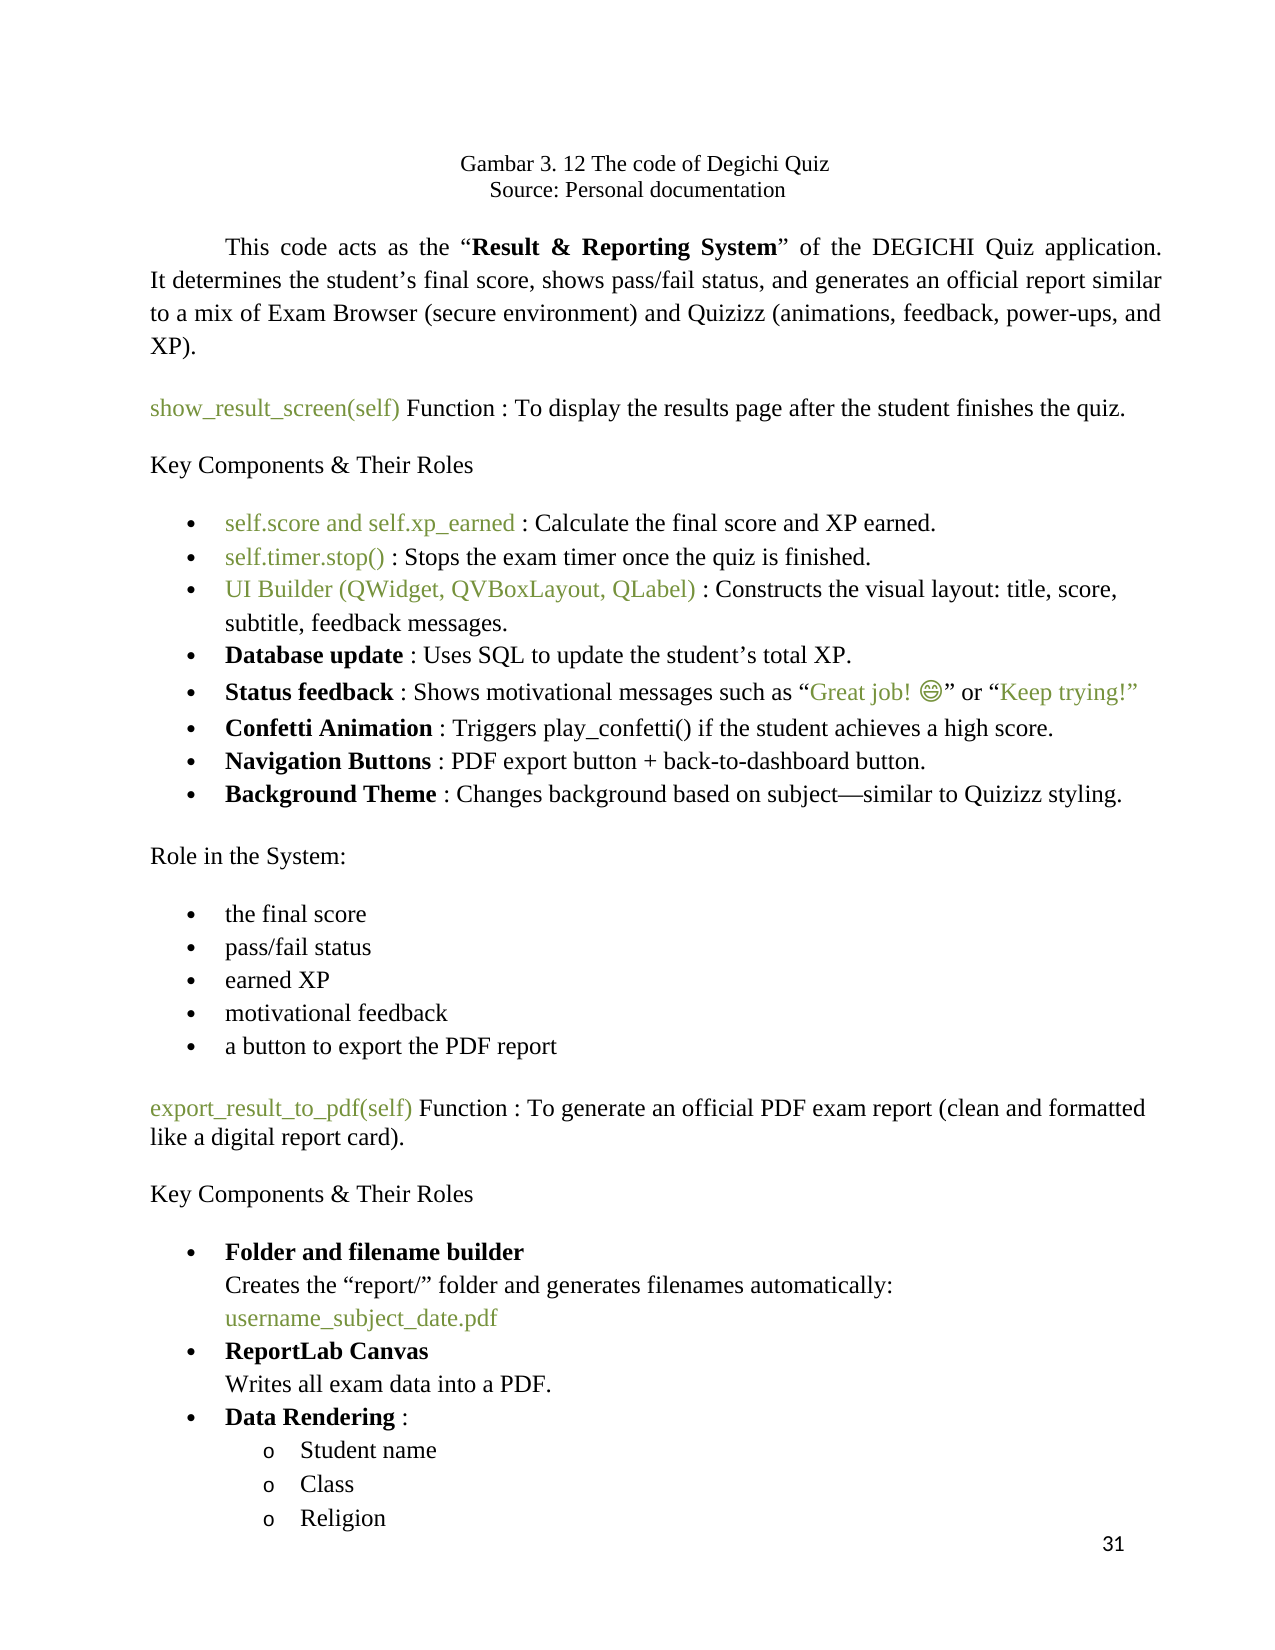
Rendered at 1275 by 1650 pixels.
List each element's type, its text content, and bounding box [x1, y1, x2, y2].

list Student name [262, 1436, 1162, 1465]
list self.timer.stop() : Stops the exam timer once the quiz is finished. [187, 542, 1162, 570]
list Status feedback : Shows motivational messages such as “Great job! 😄🔥” or “Keep trying!” [187, 674, 1162, 708]
list Folder and filename builder Creates the “report/” folder and generates filenames automatically: username_subject_date.pdf [187, 1237, 1162, 1332]
list earned XP [187, 965, 1162, 994]
list Religion [262, 1503, 1162, 1533]
list pass/fail status [187, 932, 1162, 961]
list ReportLab Canvas Writes all exam data into a PDF. [187, 1336, 1162, 1398]
list motivational feedback [187, 998, 1162, 1027]
text Gambar 3. 12 The code of Degichi Quiz Source: Personal documentation [460, 150, 922, 203]
text Key Components & Their Roles [150, 451, 1162, 479]
list self.score and self.xp_earned : Calculate the final score and XP earned. [187, 508, 1162, 537]
list Data Rendering : [187, 1402, 1162, 1431]
list Navigation Buttons : PDF export button + back-to-dashboard button. [187, 746, 1162, 774]
list Confetti Animation : Triggers play_confetti() if the student achieves a high score. [187, 713, 1162, 742]
list Class [262, 1469, 1162, 1499]
text Role in the System: [150, 841, 1162, 870]
text show_result_screen(self) Function : To display the results page after the student finishes the quiz. [150, 393, 1162, 422]
list a button to export the PDF report [187, 1031, 1162, 1060]
text Key Components & Their Roles [150, 1179, 1162, 1208]
text This code acts as the “Result & Reporting System” of the DEGICHI Quiz application. It determines the student’s final score, shows pass/fail status, and generates an official report similar to a mix of Exam Browser (secure environment) and Quizizz (animations, feedback, power-ups, and XP). [150, 232, 1162, 360]
list Background Theme : Changes background based on subject—similar to Quizizz styling. [187, 779, 1162, 808]
list Database update : Uses SQL to update the student’s total XP. [187, 641, 1162, 669]
text export_result_to_pdf(self) Function : To generate an official PDF exam report (clean and formatted like a digital report card). [150, 1093, 1162, 1151]
list UI Builder (QWidget, QVBoxLayout, QLabel) : Constructs the visual layout: title, score, subtitle, feedback messages. [187, 574, 1162, 636]
list the final score [187, 899, 1162, 928]
